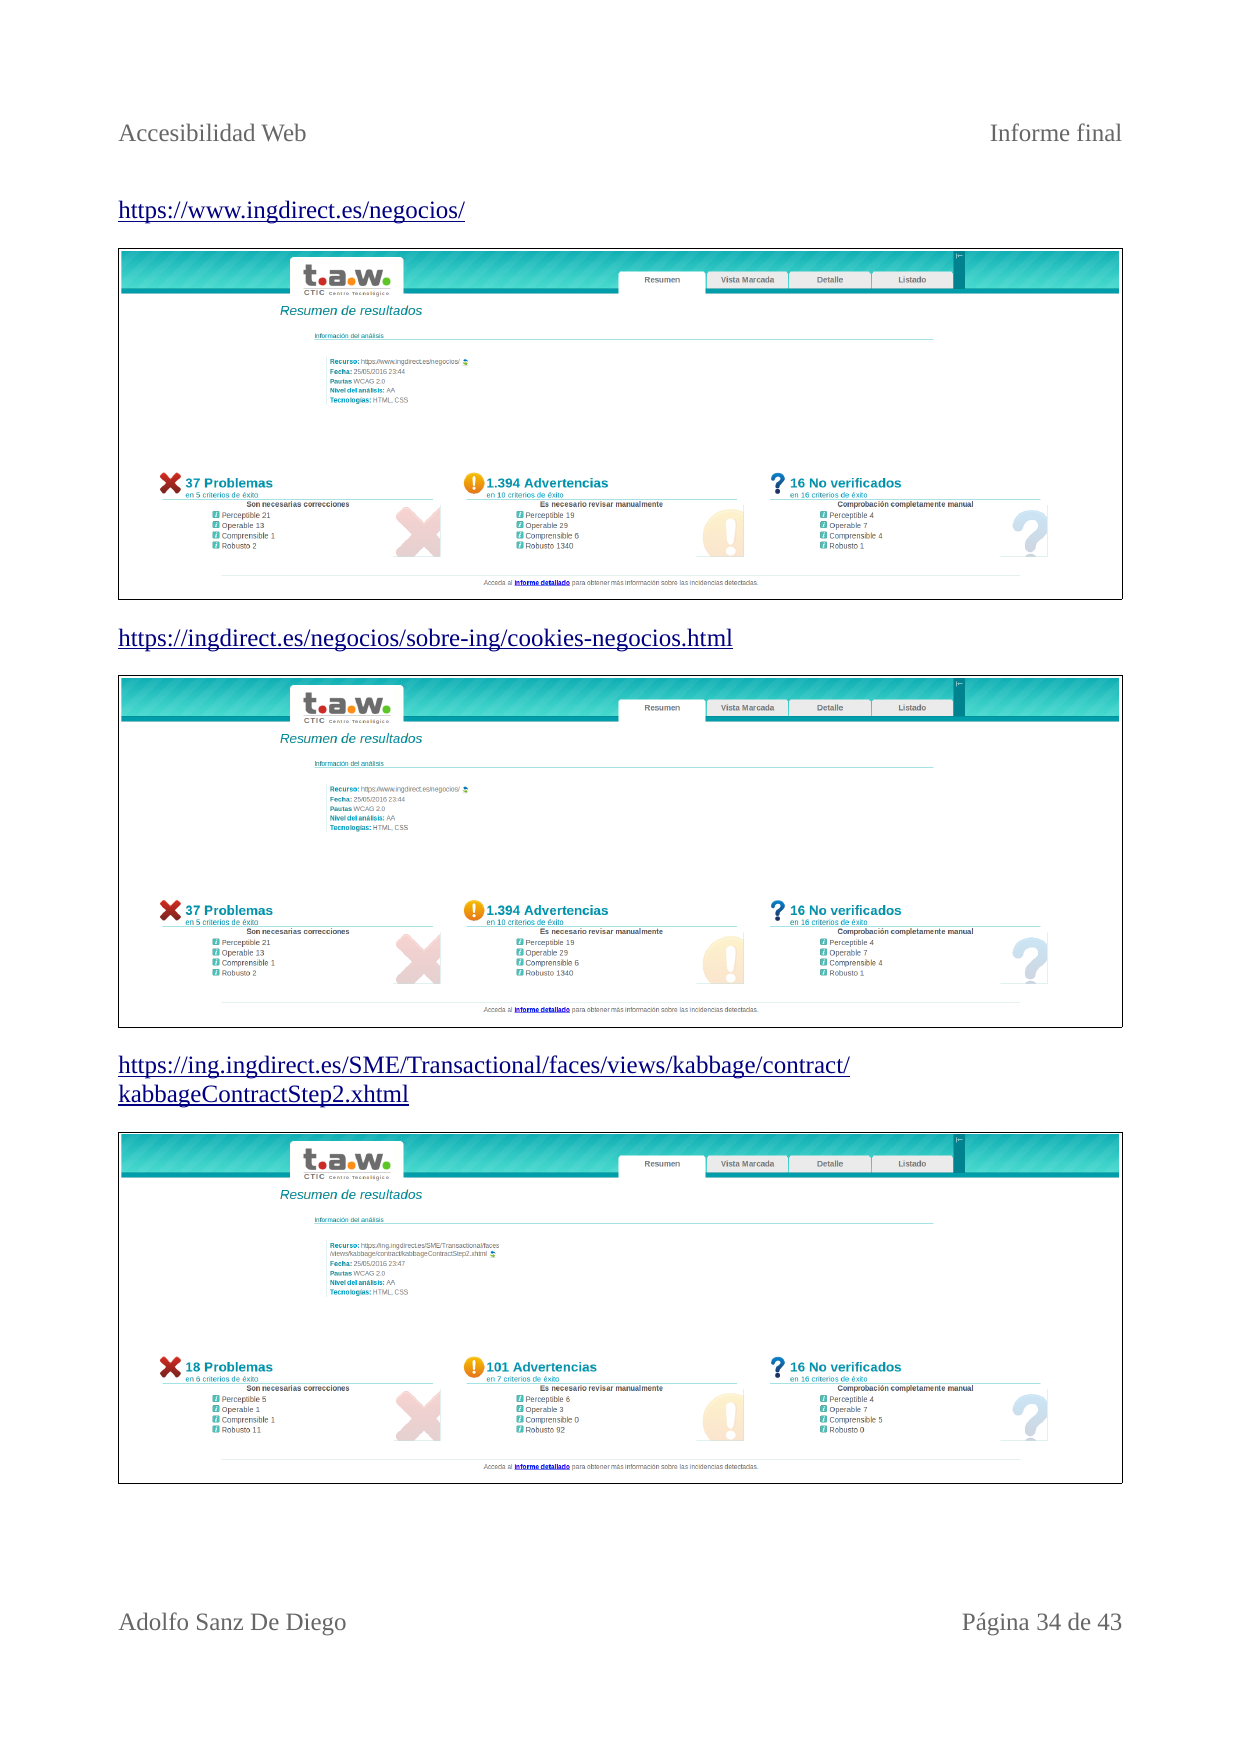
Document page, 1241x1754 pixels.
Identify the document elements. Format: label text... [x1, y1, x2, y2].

text https://ing.ingdirect.es/SME/Transactional/faces/views/kabbage/contract/kabbageContractStep2.xhtml [118, 1051, 1122, 1108]
picture [121, 251, 1119, 597]
text https://ingdirect.es/negocios/sobre-ing/cookies-negocios.html [118, 623, 1122, 652]
picture [121, 1134, 1119, 1481]
text https://www.ingdirect.es/negocios/ [118, 196, 1122, 224]
picture [121, 678, 1119, 1024]
